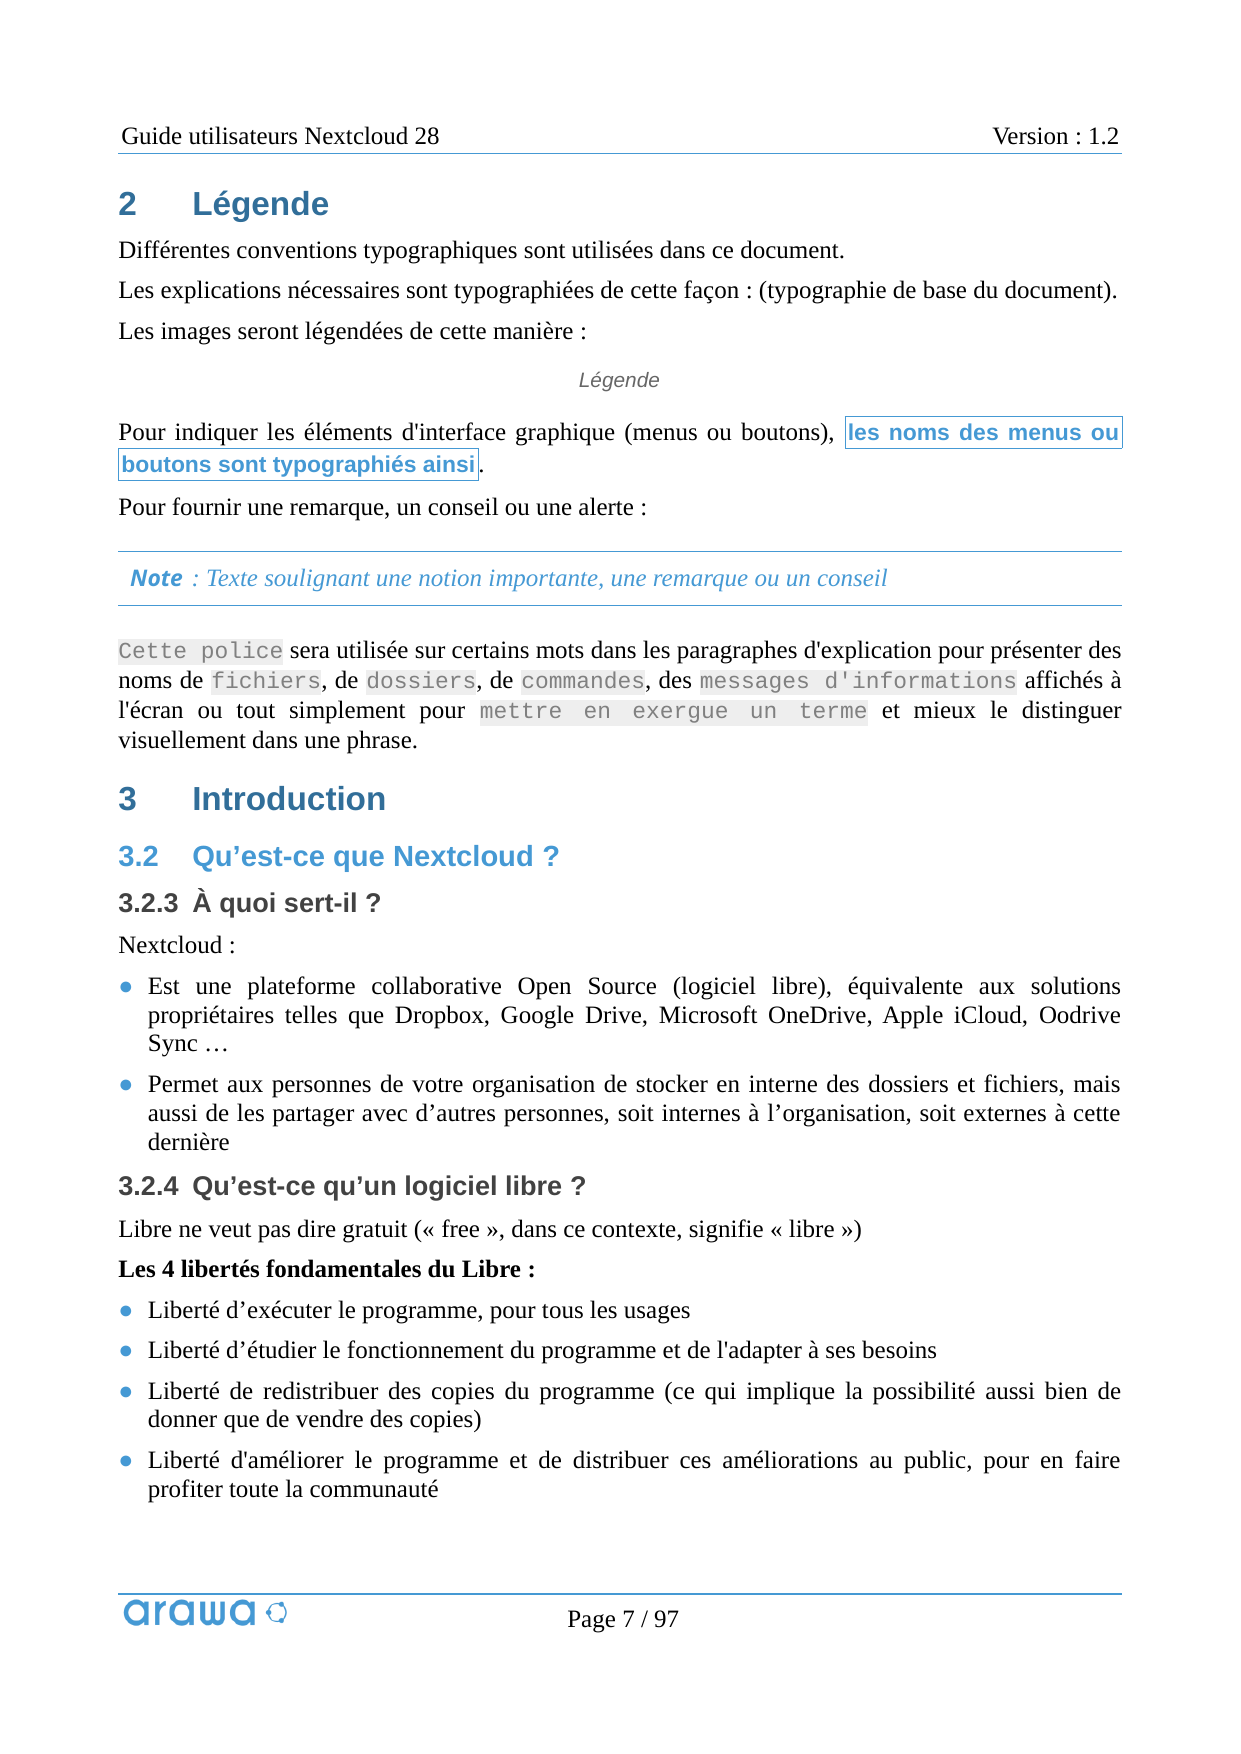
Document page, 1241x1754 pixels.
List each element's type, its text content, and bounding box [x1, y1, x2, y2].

subtitle Qu’est-ce qu’un logiciel libre ? [118, 1170, 1122, 1201]
subtitle Légende [118, 184, 1122, 222]
list Liberté d'améliorer le programme et de distribuer ces améliorations au public, pour en faire profiter toute la communauté [118, 1445, 1122, 1502]
text Nextcloud : [118, 931, 1122, 959]
list Liberté de redistribuer des copies du programme (ce qui implique la possibilité aussi bien de donner que de vendre des copies) [118, 1376, 1122, 1433]
text Les explications nécessaires sont typographiées de cette façon : (typographie de base du document). [118, 275, 1122, 304]
subtitle À quoi sert-il ? [118, 887, 1122, 918]
text Les 4 libertés fondamentales du Libre : [118, 1254, 1122, 1283]
text Différentes conventions typographiques sont utilisées dans ce document. [118, 235, 1122, 263]
list Liberté d’étudier le fonctionnement du programme et de l'adapter à ses besoins [118, 1335, 1122, 1364]
text Cette police sera utilisée sur certains mots dans les paragraphes d'explication pour présenter des noms de fichiers, de dossiers, de commandes, des messages d'informations affichés à l'écran ou tout simplement pour mettre en exergue un terme et mieux le distinguer visuellement dans une phrase. [118, 635, 1122, 754]
list Liberté d’exécuter le programme, pour tous les usages [118, 1295, 1122, 1323]
text Légende [118, 368, 1122, 392]
picture [121, 1597, 290, 1628]
text Note : Texte soulignant une notion importante, une remarque ou un conseil [118, 552, 1122, 605]
subtitle Qu’est-ce que Nextcloud ? [118, 839, 1122, 872]
text Pour indiquer les éléments d'interface graphique (menus ou boutons), les noms des menus ou boutons sont typographiés ainsi. [118, 416, 1122, 481]
text Libre ne veut pas dire gratuit (« free », dans ce contexte, signifie « libre ») [118, 1214, 1122, 1242]
subtitle Introduction [118, 779, 1122, 818]
text Pour fournir une remarque, un conseil ou une alerte : [118, 492, 1122, 521]
list Est une plateforme collaborative Open Source (logiciel libre), équivalente aux solutions propriétaires telles que Dropbox, Google Drive, Microsoft OneDrive, Apple iCloud, Oodrive Sync … [118, 971, 1122, 1057]
text Les images seront légendées de cette manière : [118, 316, 1122, 344]
list Permet aux personnes de votre organisation de stocker en interne des dossiers et fichiers, mais aussi de les partager avec d’autres personnes, soit internes à l’organisation, soit externes à cette dernière [118, 1069, 1122, 1155]
